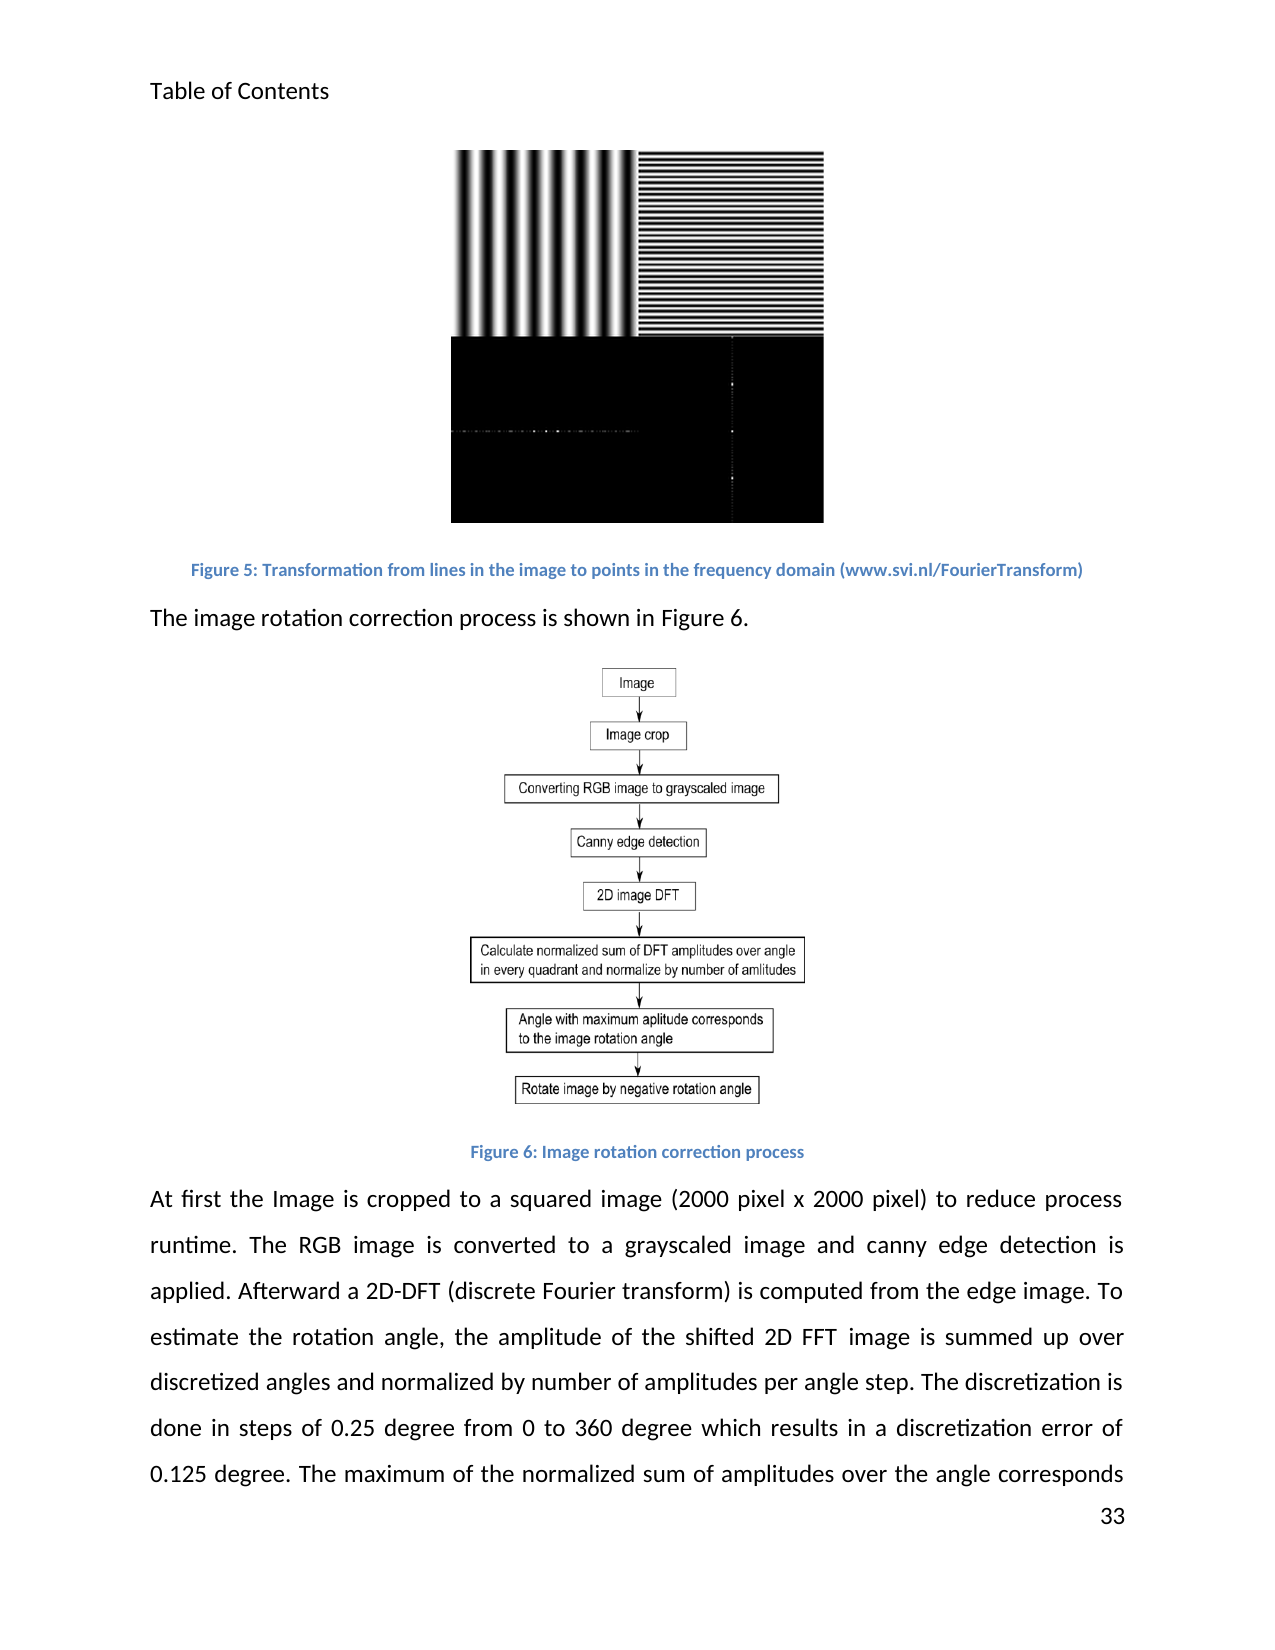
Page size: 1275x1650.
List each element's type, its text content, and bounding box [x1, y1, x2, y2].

text Figure 6: Image rotation correction process [150, 1140, 1125, 1163]
picture [470, 668, 805, 1104]
text At first the Image is cropped to a squared image (2000 pixel x 2000 pixel) to reduce process runtime. The RGB image is converted to a grayscaled image and canny edge detection is applied. Afterward a 2D-DFT (discrete Fourier transform) is computed from the edge image. To estimate the rotation angle, the amplitude of the shifted 2D FFT image is summed up over discretized angles and normalized by number of amplitudes per angle step. The discretization is done in steps of 0.25 degree from 0 to 360 degree which results in a discretization error of 0.125 degree. The maximum of the normalized sum of amplitudes over the angle corresponds [150, 1184, 1125, 1488]
text Figure 5: Transformation from lines in the image to points in the frequency domain (www.svi.nl/FourierTransform) [150, 558, 1125, 581]
text The image rotation correction process is shown in Figure 6. [150, 602, 1125, 633]
picture [451, 150, 824, 523]
